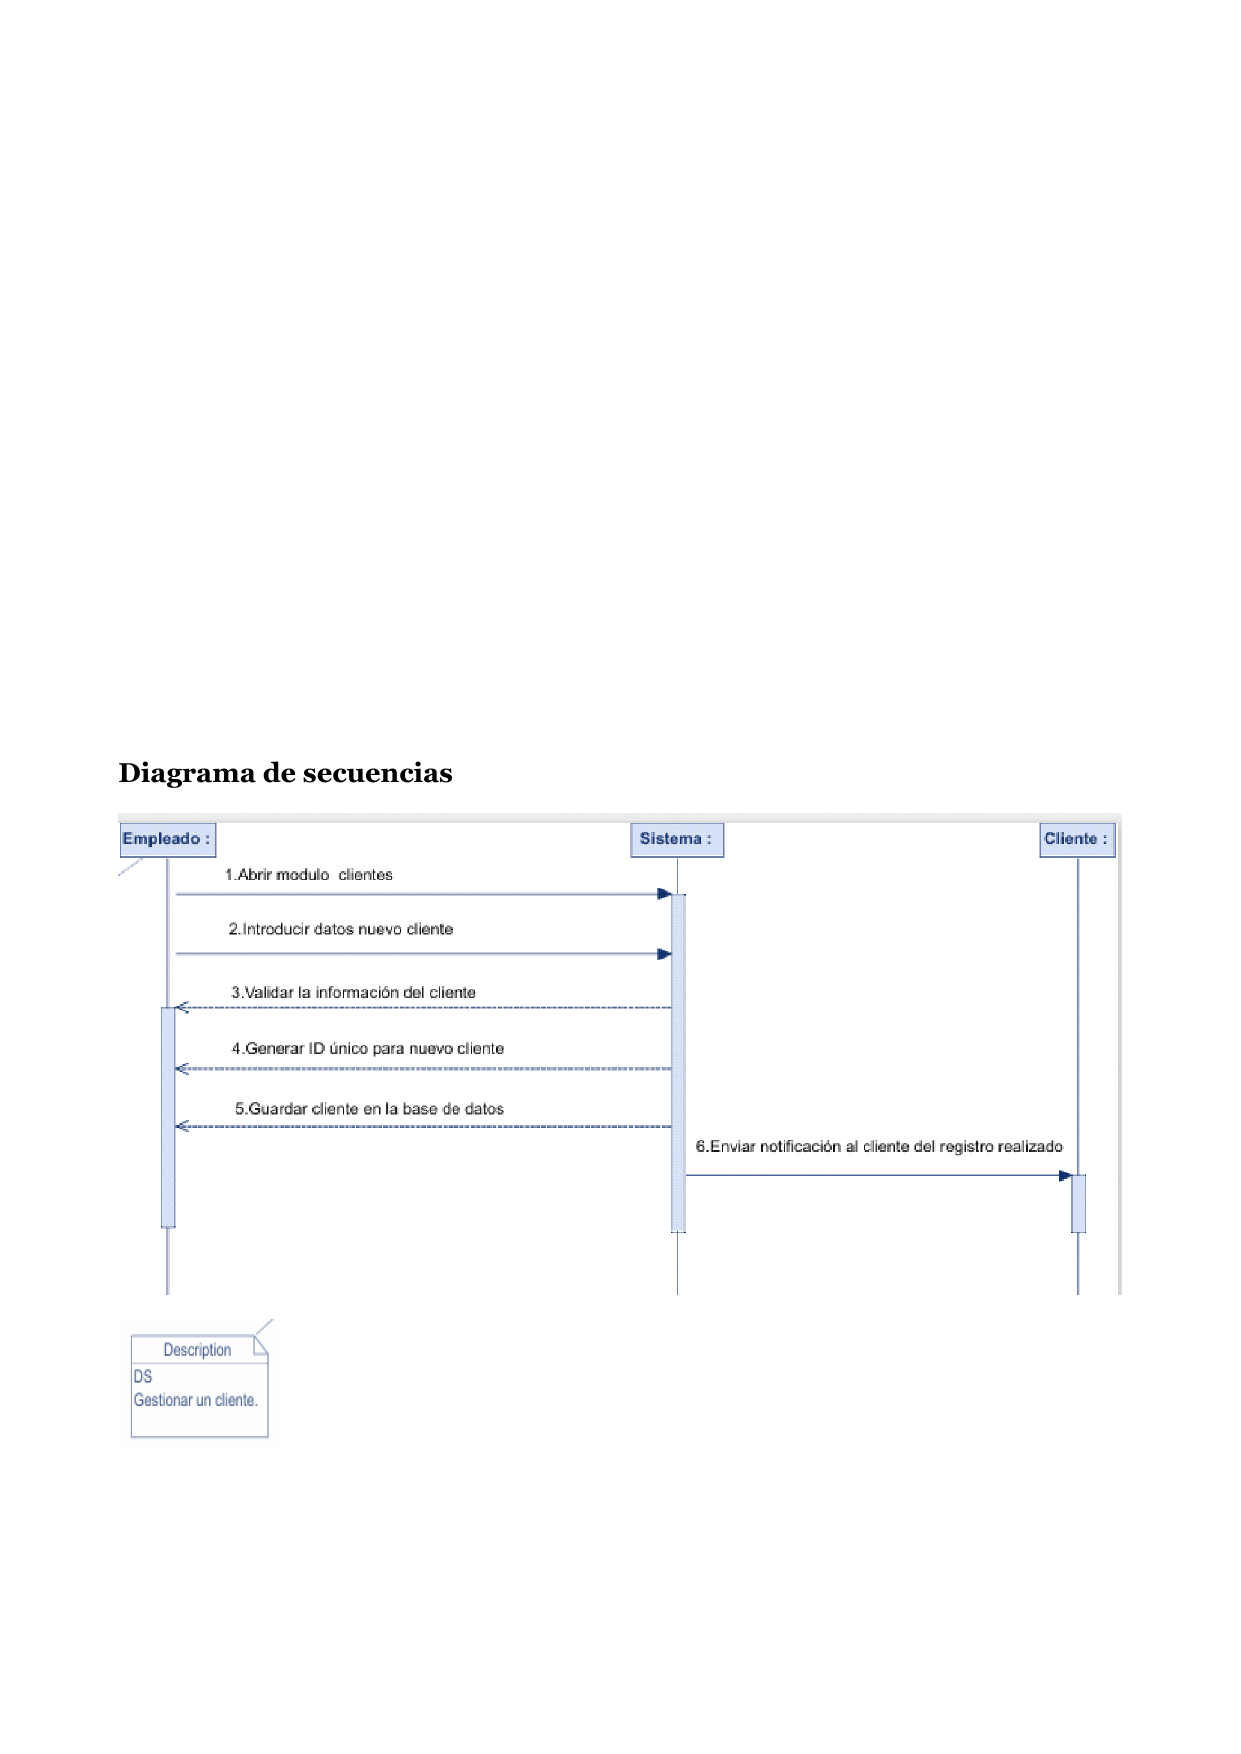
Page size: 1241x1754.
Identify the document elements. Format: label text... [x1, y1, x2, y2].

picture [118, 813, 1122, 1295]
text Diagrama de secuencias [118, 757, 1122, 788]
picture [118, 1319, 280, 1451]
